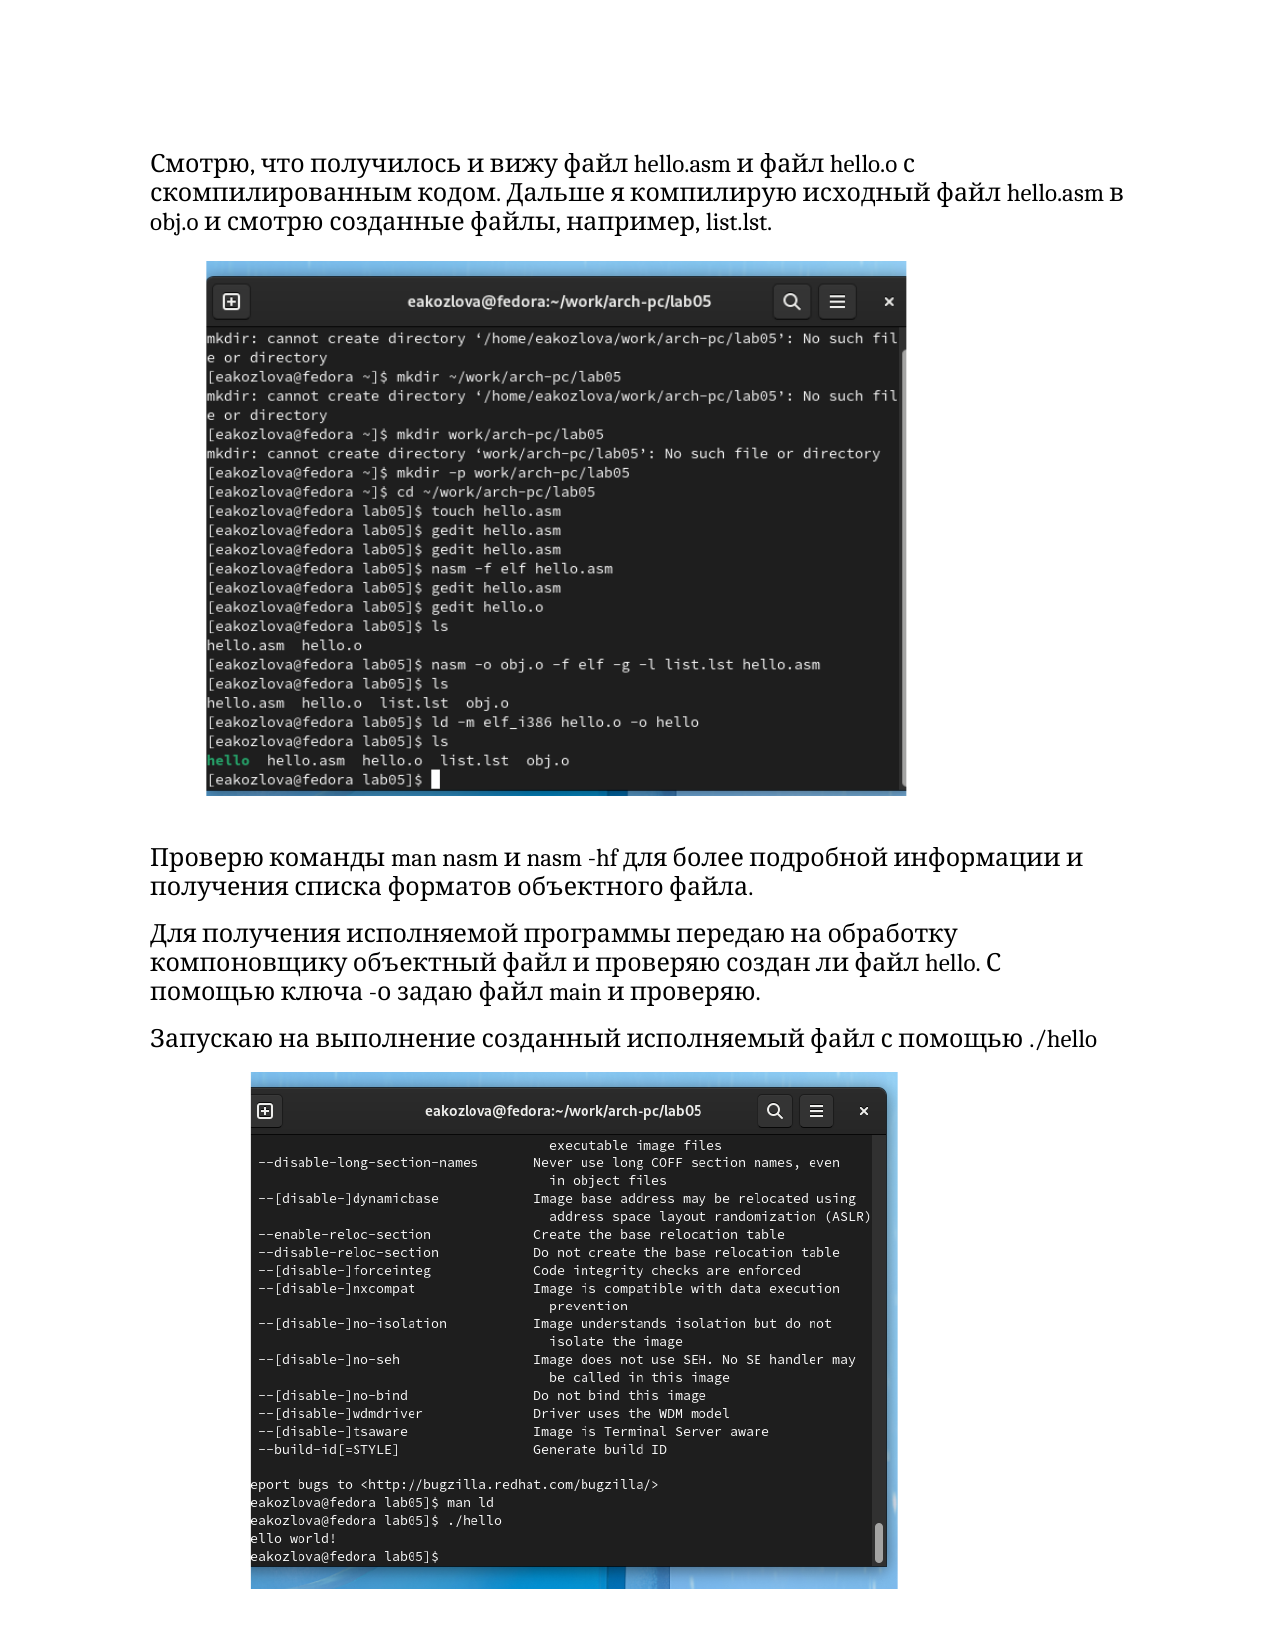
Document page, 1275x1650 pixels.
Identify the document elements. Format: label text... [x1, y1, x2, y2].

text Для получения исполняемой программы передаю на обработку компоновщику объектный файл и проверяю создан ли файл hello. С помощью ключа -о задаю файл main и проверяю. [150, 920, 1125, 1006]
text Запускаю на выполнение созданный исполняемый файл с помощью ./hello [150, 1025, 1125, 1054]
picture [770, 1072, 898, 1589]
text Смотрю, что получилось и вижу файл hello.asm и файл hello.o с скомпилированным кодом. Дальше я компилирую исходный файл hello.asm в obj.o и смотрю созданные файлы, например, list.lst. [150, 150, 1125, 236]
text Проверю команды man nasm и nasm -hf для более подробной информации и получения списка форматов объектного файла. [150, 844, 1125, 901]
picture [752, 261, 907, 796]
